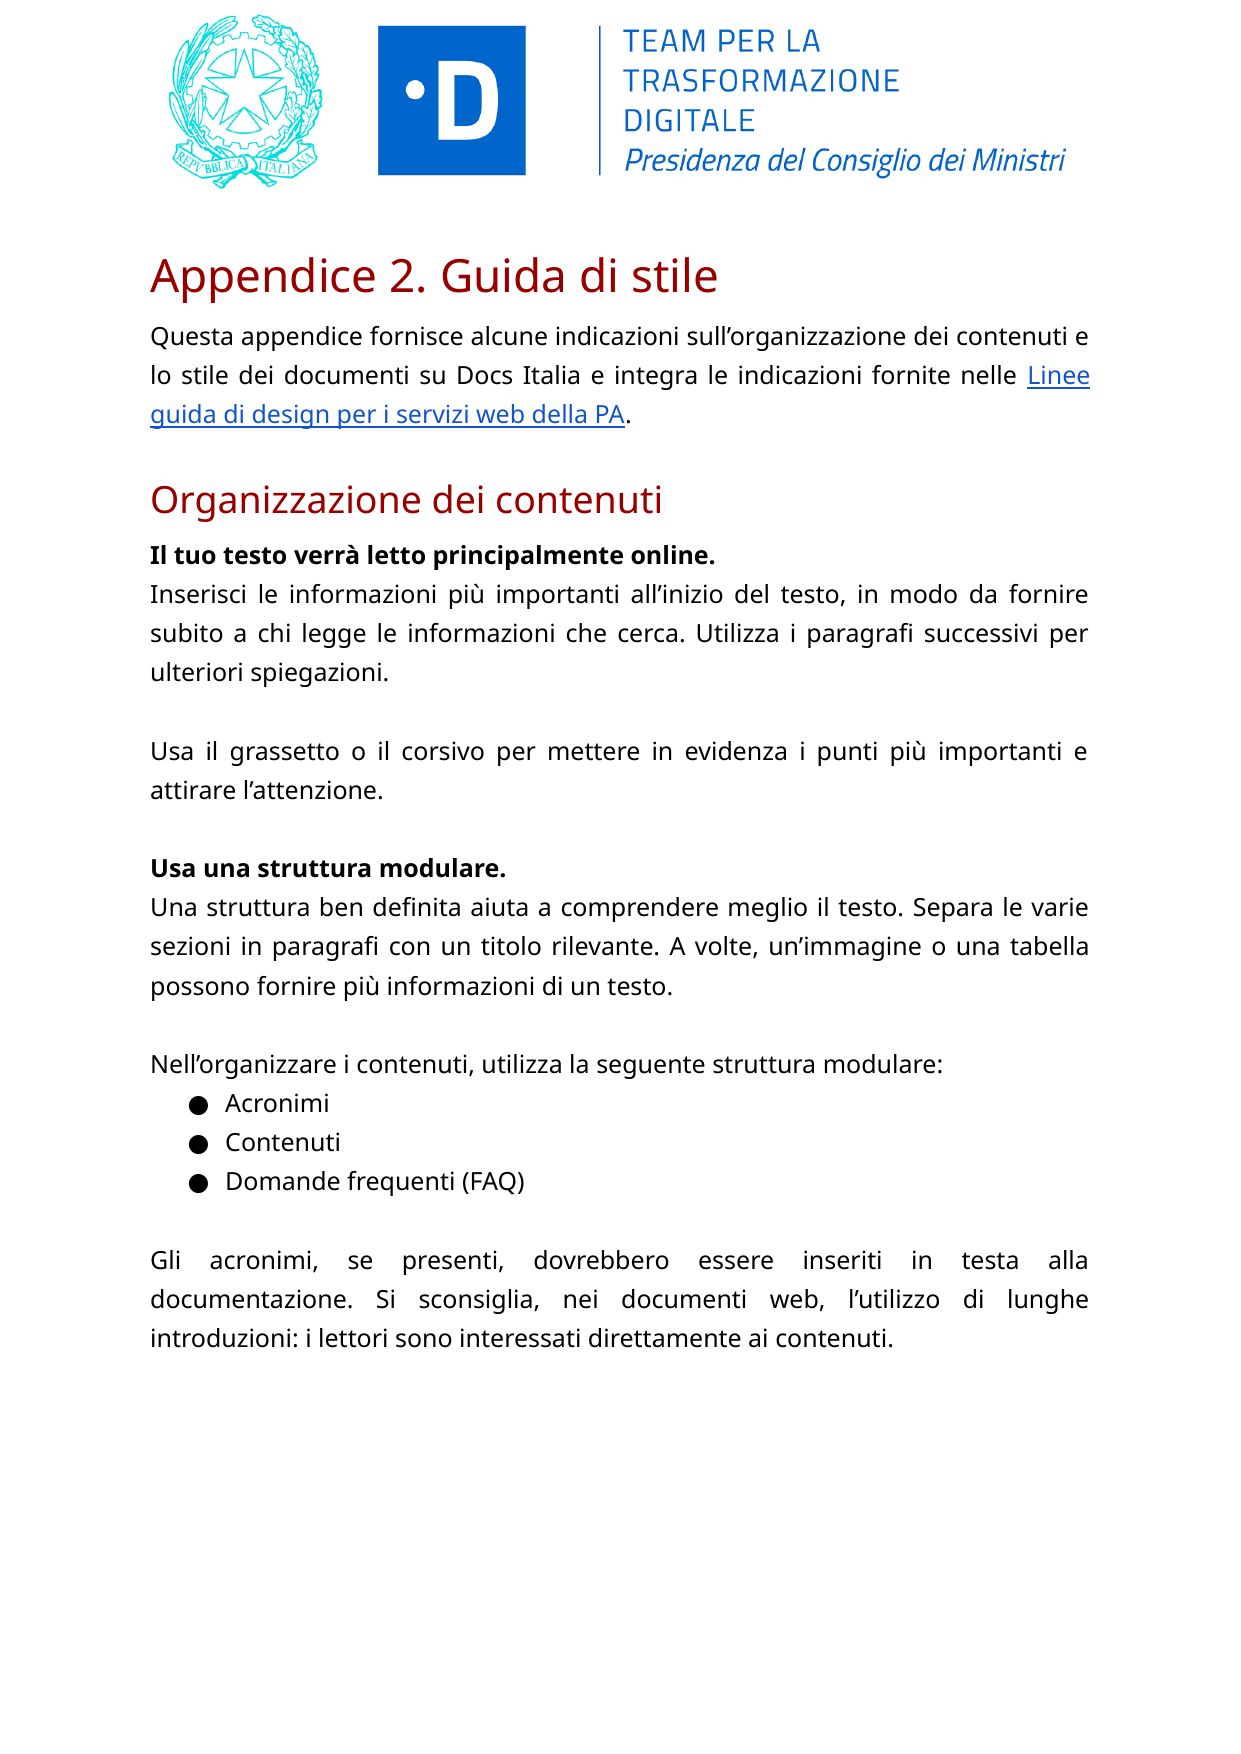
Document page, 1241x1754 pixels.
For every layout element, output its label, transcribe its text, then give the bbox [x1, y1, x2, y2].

text Usa il grassetto o il corsivo per mettere in evidenza i punti più importanti e attirare l’attenzione. [150, 733, 1090, 806]
picture [150, 0, 1091, 203]
list Acronimi [187, 1086, 1090, 1120]
text Inserisci le informazioni più importanti all’inizio del testo, in modo da fornire subito a chi legge le informazioni che cerca. Utilizza i paragrafi successivi per ulteriori spiegazioni. [150, 577, 1090, 689]
subtitle Organizzazione dei contenuti [150, 474, 1090, 525]
text Il tuo testo verrà letto principalmente online. [150, 537, 1090, 571]
text Questa appendice fornisce alcune indicazioni sull’organizzazione dei contenuti e lo stile dei documenti su Docs Italia e integra le indicazioni fornite nelle Linee guida di design per i servizi web della PA. [150, 319, 1090, 431]
subtitle Appendice 2. Guida di stile [150, 244, 1090, 306]
text Nell’organizzare i contenuti, utilizza la seguente struttura modulare: [150, 1047, 1090, 1081]
list Domande frequenti (FAQ) [187, 1164, 1090, 1198]
text Usa una struttura modulare. [150, 851, 1090, 885]
text Gli acronimi, se presenti, dovrebbero essere inseriti in testa alla documentazione. Si sconsiglia, nei documenti web, l’utilizzo di lunghe introduzioni: i lettori sono interessati direttamente ai contenuti. [150, 1242, 1090, 1355]
text Una struttura ben definita aiuta a comprendere meglio il testo. Separa le varie sezioni in paragrafi con un titolo rilevante. A volte, un’immagine o una tabella possono fornire più informazioni di un testo. [150, 890, 1090, 1002]
list Contenuti [187, 1125, 1090, 1159]
